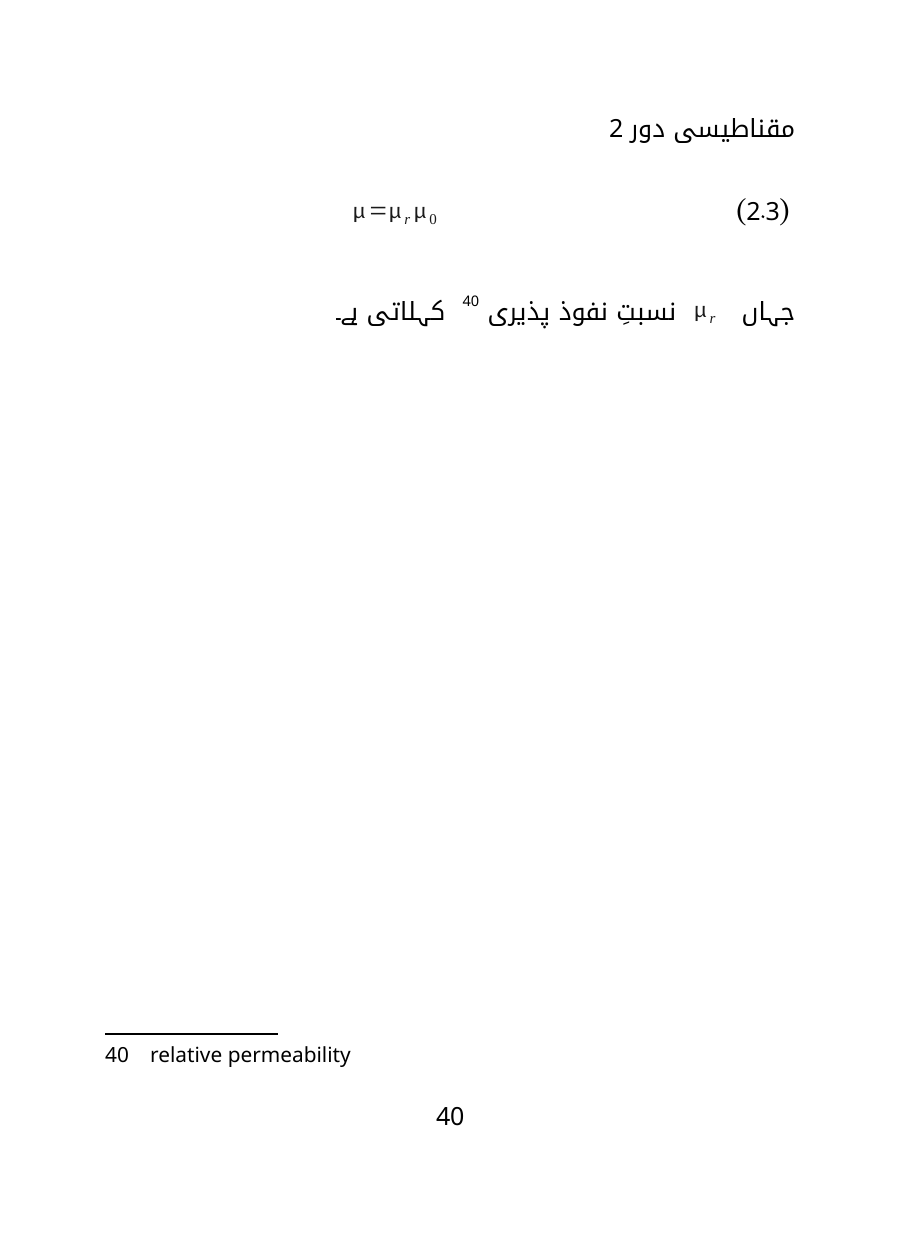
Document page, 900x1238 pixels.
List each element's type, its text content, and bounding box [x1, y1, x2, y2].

text جہاں نسبتِ نفوذ پذیری کہلاتی ہے۔ [105, 288, 795, 335]
table_header [105, 183, 675, 254]
text relative permeability [105, 1040, 795, 1068]
table_header (2.3) [675, 183, 795, 254]
